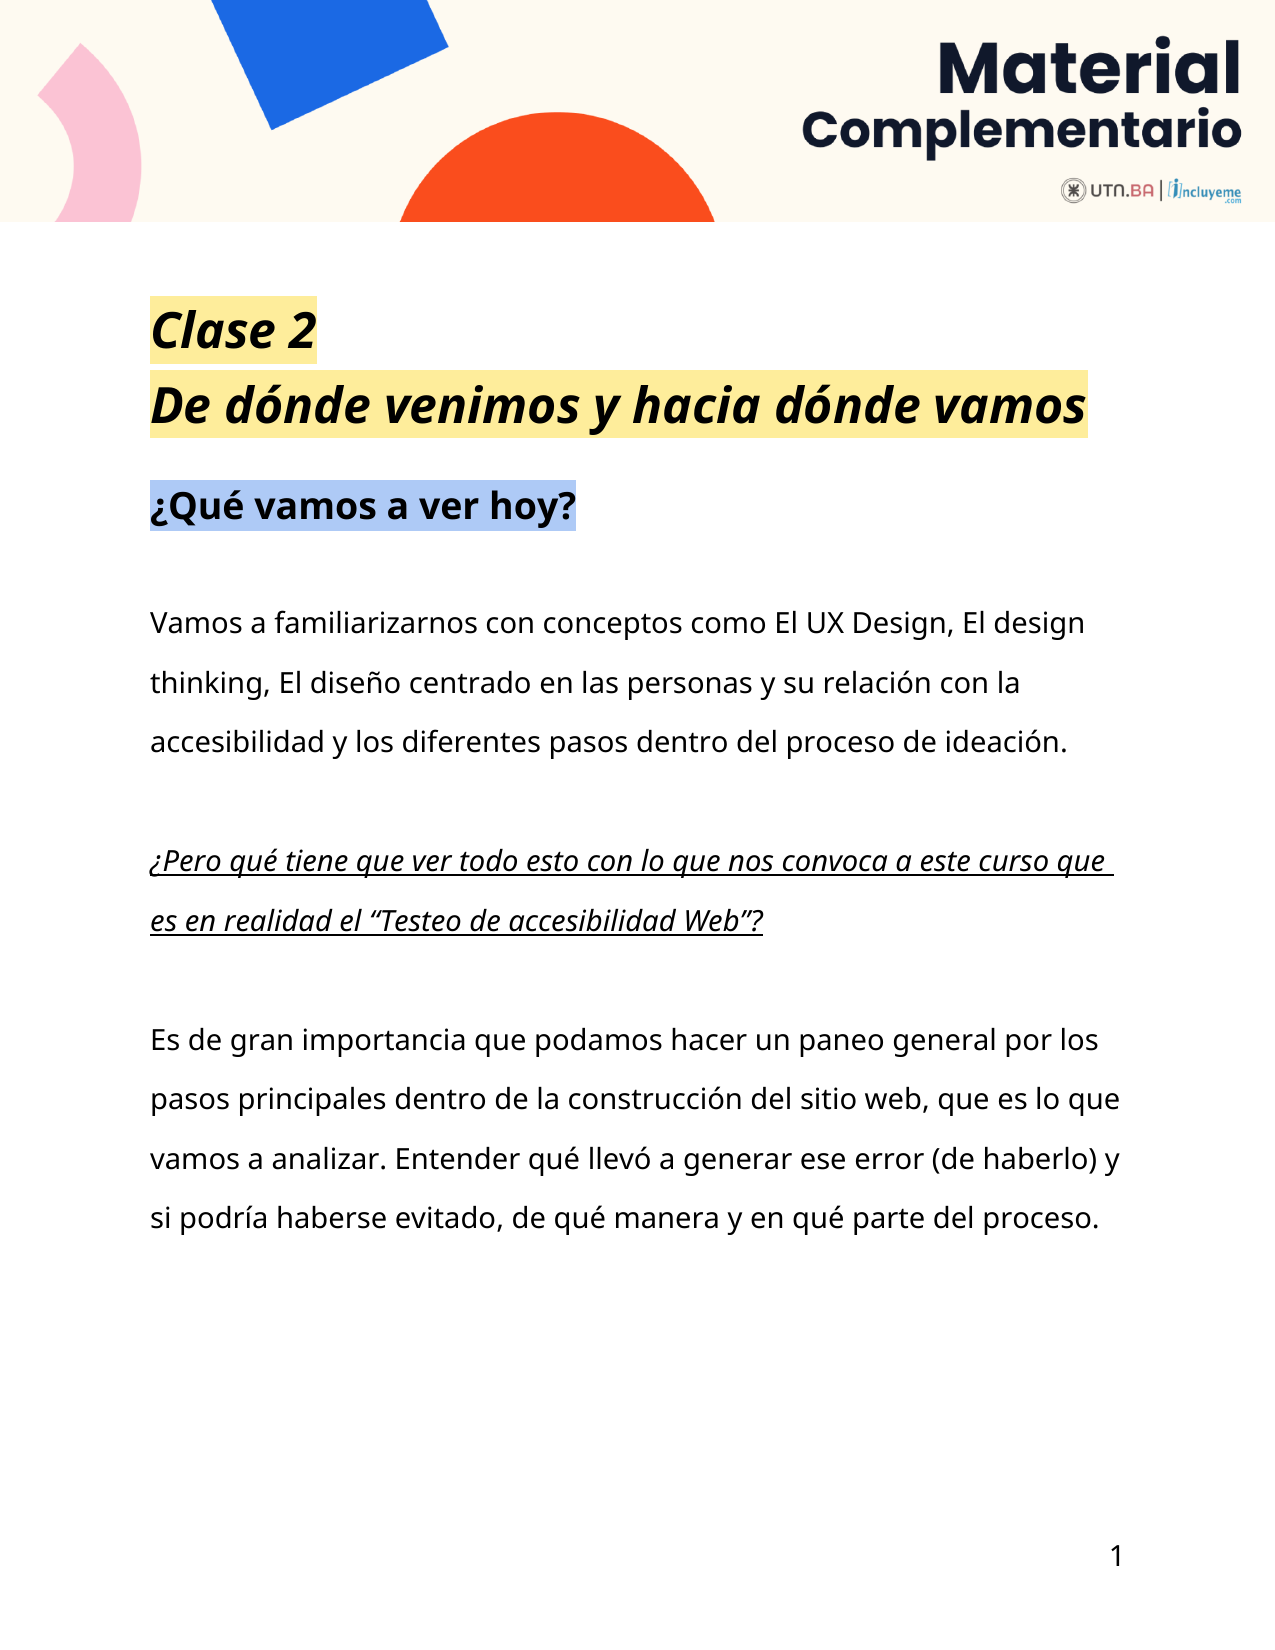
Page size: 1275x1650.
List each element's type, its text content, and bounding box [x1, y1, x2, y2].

text Es de gran importancia que podamos hacer un paneo general por los pasos principales dentro de la construcción del sitio web, que es lo que vamos a analizar. Entender qué llevó a generar ese error (de haberlo) y si podría haberse evitado, de qué manera y en qué parte del proceso. [150, 1019, 1125, 1237]
text Vamos a familiarizarnos con conceptos como El UX Design, El design thinking, El diseño centrado en las personas y su relación con la accesibilidad y los diferentes pasos dentro del proceso de ideación. [150, 603, 1125, 761]
picture [0, 0, 1275, 222]
title De dónde venimos y hacia dónde vamos [1088, 370, 1125, 438]
subtitle ¿Qué vamos a ver hoy? [150, 480, 1125, 531]
title Clase 2 [150, 296, 1125, 364]
text ¿Pero qué tiene que ver todo esto con lo que nos convoca a este curso que es en realidad el “Testeo de accesibilidad Web”? [150, 841, 1125, 940]
